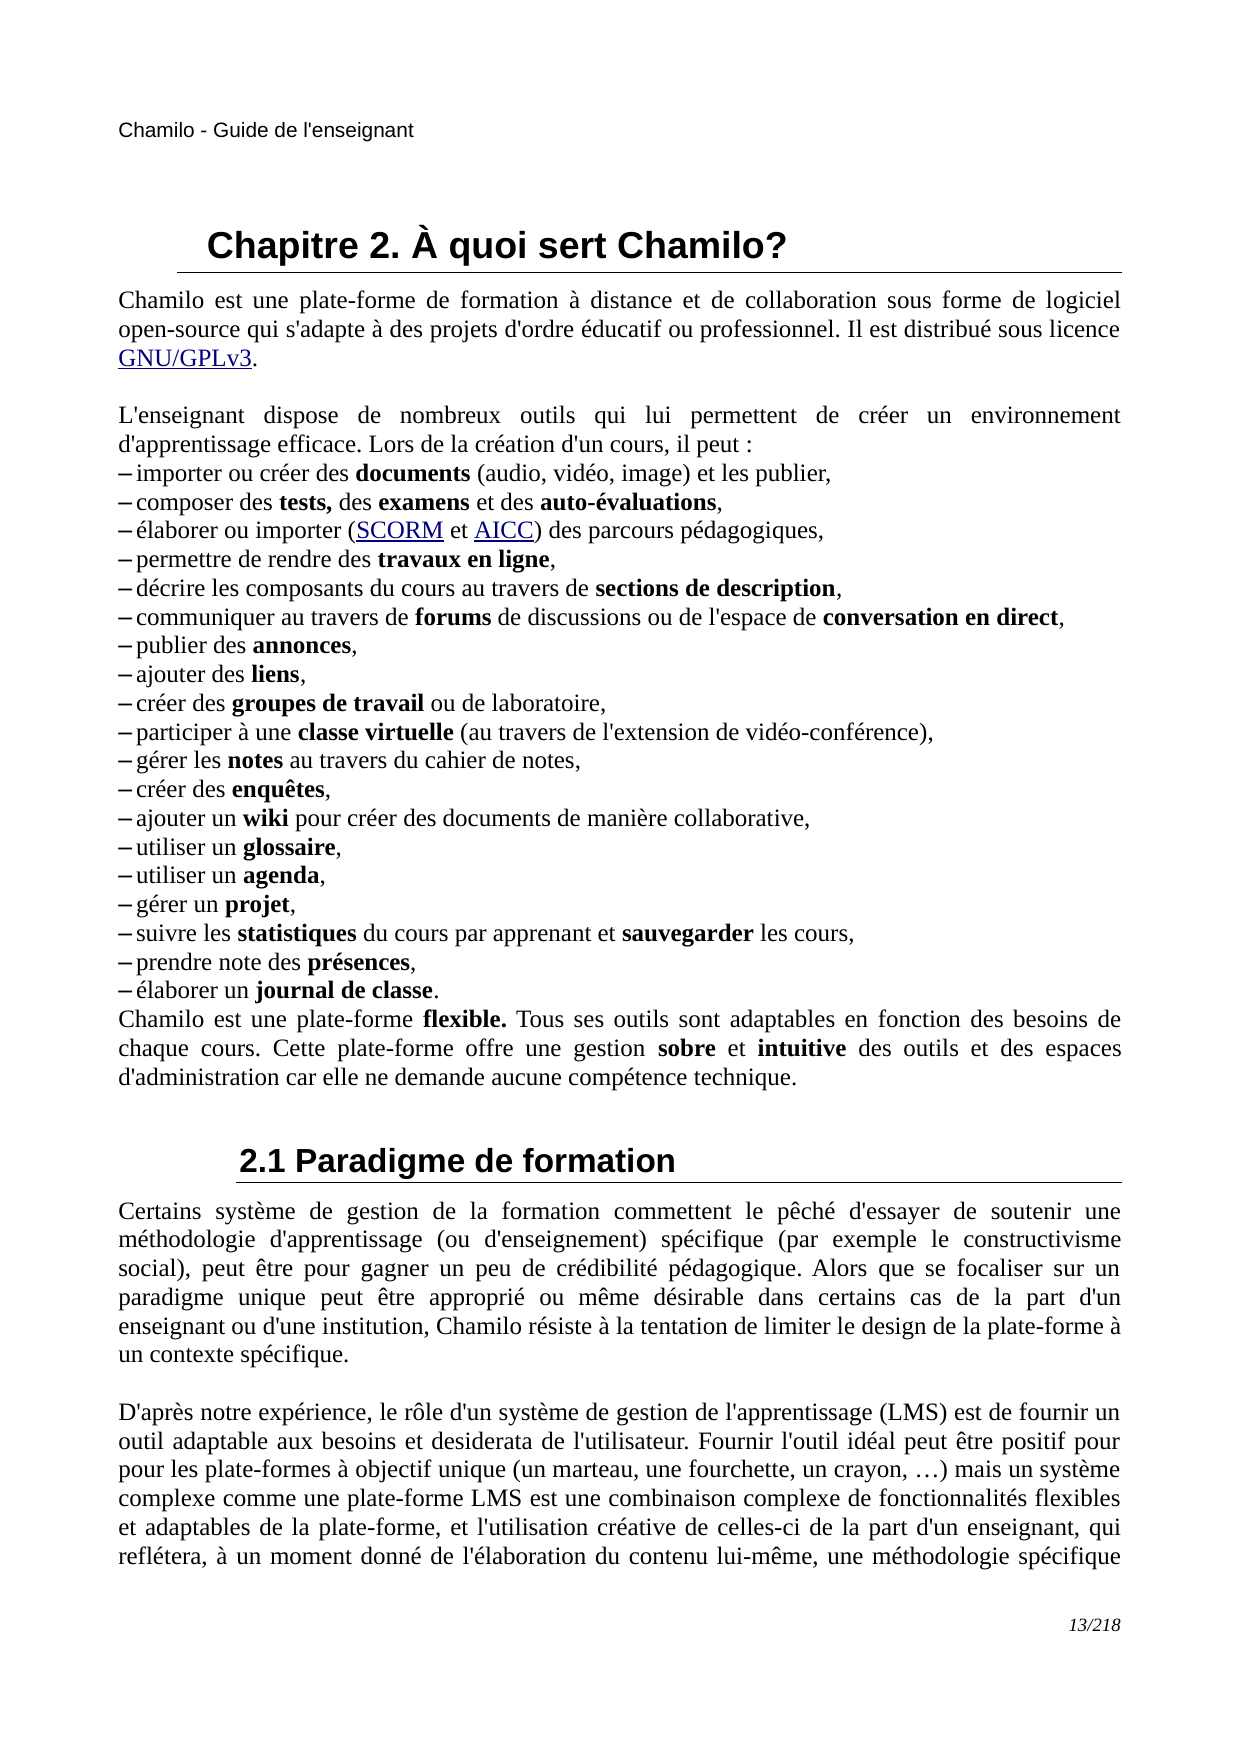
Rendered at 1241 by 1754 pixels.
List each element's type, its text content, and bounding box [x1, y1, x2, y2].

text L'enseignant dispose de nombreux outils qui lui permettent de créer un environnement d'apprentissage efficace. Lors de la création d'un cours, il peut : [118, 400, 1122, 458]
list utiliser un agenda, [118, 860, 1122, 889]
text D'après notre expérience, le rôle d'un système de gestion de l'apprentissage (LMS) est de fournir un outil adaptable aux besoins et desiderata de l'utilisateur. Fournir l'outil idéal peut être positif pour pour les plate-formes à objectif unique (un marteau, une fourchette, un crayon, …) mais un système complexe comme une plate-forme LMS est une combinaison complexe de fonctionnalités flexibles et adaptables de la plate-forme, et l'utilisation créative de celles-ci de la part d'un enseignant, qui reflétera, à un moment donné de l'élaboration du contenu lui-même, une méthodologie spécifique [118, 1397, 1122, 1569]
text Chamilo est une plate-forme flexible. Tous ses outils sont adaptables en fonction des besoins de chaque cours. Cette plate-forme offre une gestion sobre et intuitive des outils et des espaces d'administration car elle ne demande aucune compétence technique. [118, 1004, 1122, 1090]
list élaborer ou importer (SCORM et AICC) des parcours pédagogiques, [118, 515, 1122, 544]
list utiliser un glossaire, [118, 832, 1122, 860]
list créer des groupes de travail ou de laboratoire, [118, 688, 1122, 717]
list ajouter des liens, [118, 659, 1122, 688]
list ajouter un wiki pour créer des documents de manière collaborative, [118, 803, 1122, 832]
list élaborer un journal de classe. [118, 975, 1122, 1004]
list communiquer au travers de forums de discussions ou de l'espace de conversation en direct, [118, 602, 1122, 630]
list permettre de rendre des travaux en ligne, [118, 544, 1122, 573]
list prendre note des présences, [118, 947, 1122, 975]
list gérer un projet, [118, 889, 1122, 918]
subtitle Paradigme de formation [236, 1138, 1122, 1182]
list importer ou créer des documents (audio, vidéo, image) et les publier, [118, 458, 1122, 487]
list décrire les composants du cours au travers de sections de description, [118, 573, 1122, 602]
subtitle À quoi sert Chamilo? [177, 190, 1122, 272]
list participer à une classe virtuelle (au travers de l'extension de vidéo-conférence), [118, 717, 1122, 745]
text Chamilo est une plate-forme de formation à distance et de collaboration sous forme de logiciel open-source qui s'adapte à des projets d'ordre éducatif ou professionnel. Il est distribué sous licence GNU/GPLv3. [118, 285, 1122, 372]
list suivre les statistiques du cours par apprenant et sauvegarder les cours, [118, 918, 1122, 947]
list composer des tests, des examens et des auto-évaluations, [118, 487, 1122, 515]
list publier des annonces, [118, 630, 1122, 659]
list gérer les notes au travers du cahier de notes, [118, 745, 1122, 774]
text Certains système de gestion de la formation commettent le pêché d'essayer de soutenir une méthodologie d'apprentissage (ou d'enseignement) spécifique (par exemple le constructivisme social), peut être pour gagner un peu de crédibilité pédagogique. Alors que se focaliser sur un paradigme unique peut être approprié ou même désirable dans certains cas de la part d'un enseignant ou d'une institution, Chamilo résiste à la tentation de limiter le design de la plate-forme à un contexte spécifique. [118, 1196, 1122, 1368]
list créer des enquêtes, [118, 774, 1122, 803]
